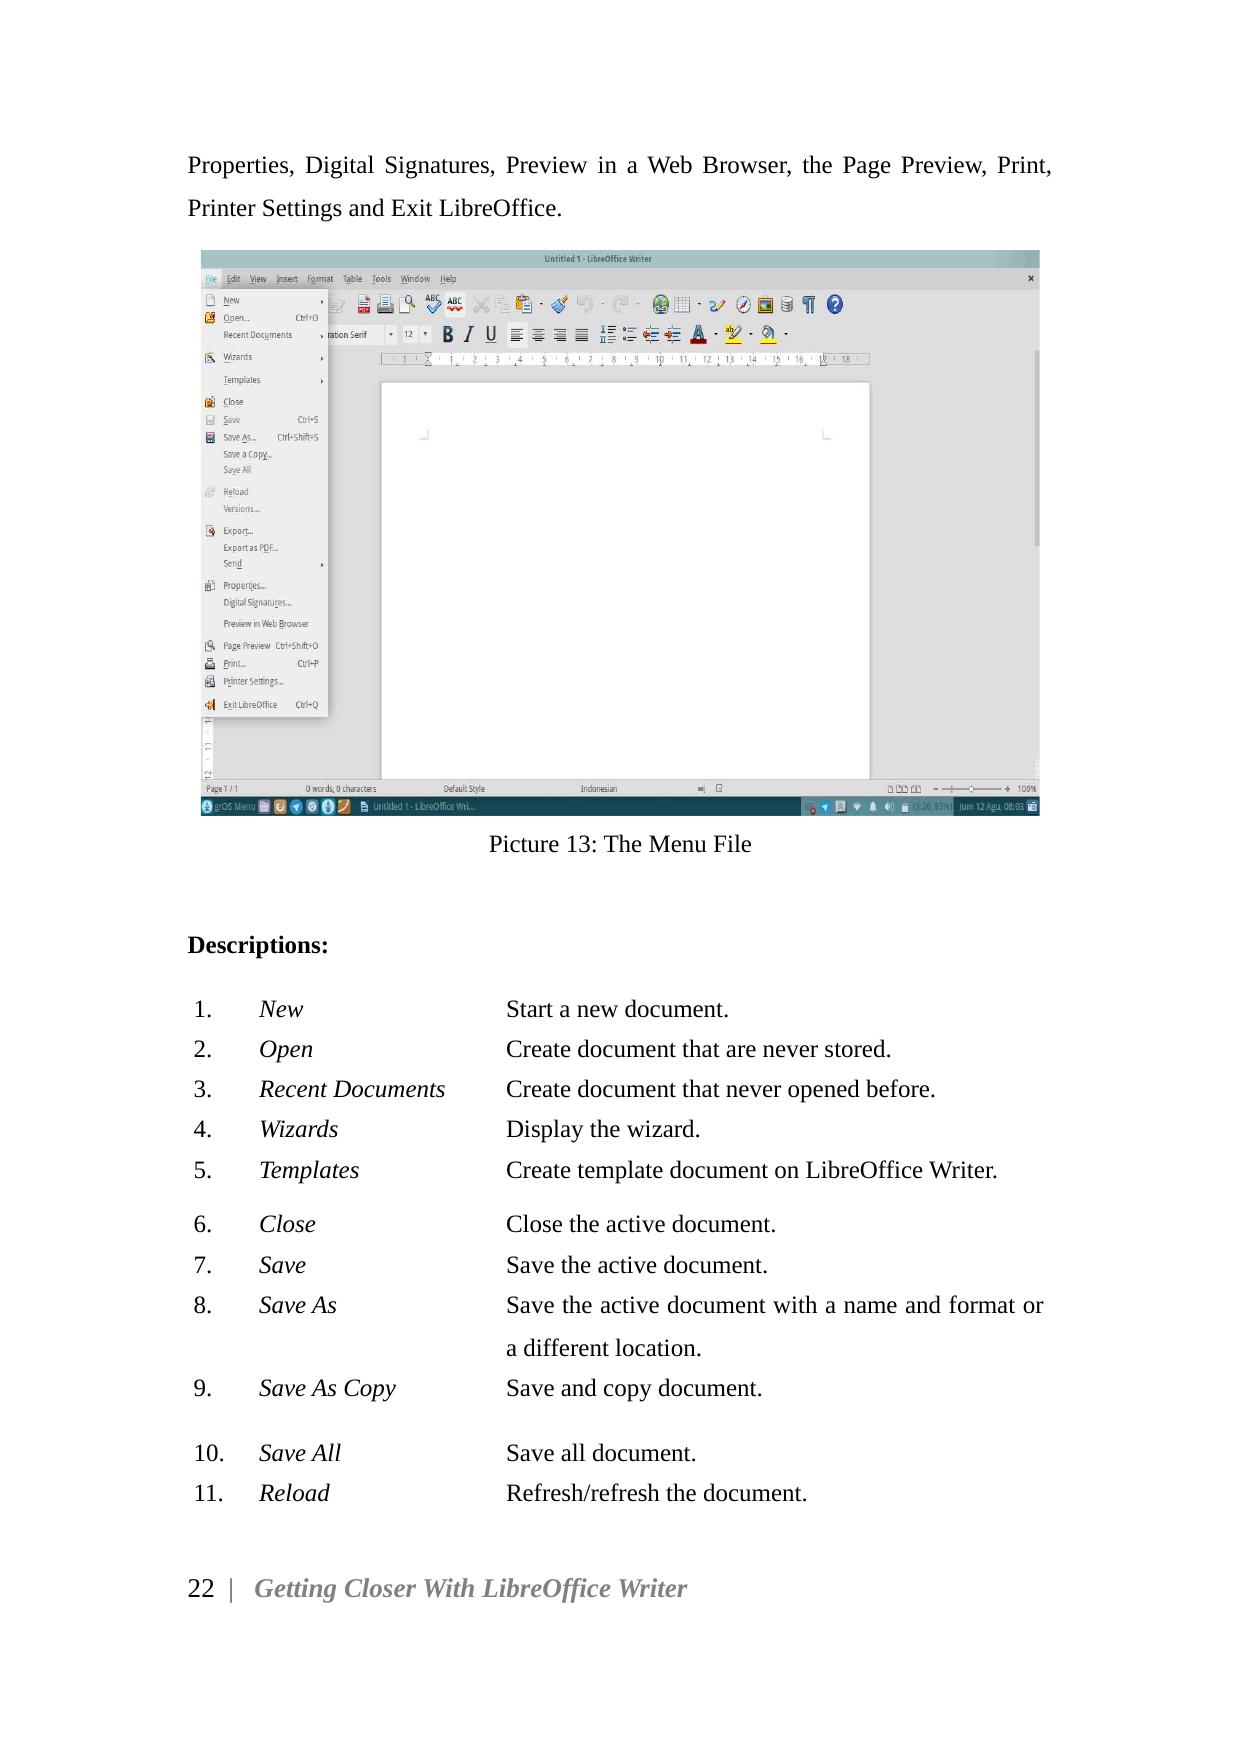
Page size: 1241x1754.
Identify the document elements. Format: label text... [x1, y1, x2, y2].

table_cell Recent Documents [253, 1069, 500, 1109]
table_cell 11. [188, 1472, 253, 1512]
table_cell 8. [188, 1284, 253, 1367]
table_cell Reload [253, 1472, 500, 1512]
table_cell Save As Copy [253, 1368, 500, 1432]
table_cell Templates [253, 1149, 500, 1204]
table_cell Create template document on LibreOffice Writer. [500, 1149, 1050, 1204]
table_cell 4. [188, 1109, 253, 1149]
table_header Start a new document. [500, 988, 1050, 1028]
table_cell Wizards [253, 1109, 500, 1149]
table_cell Create document that never opened before. [500, 1069, 1050, 1109]
text Picture 13: The Menu File [187, 251, 1053, 858]
table_cell Save the active document with a name and format or a different location. [500, 1284, 1050, 1367]
table_cell Close the active document. [500, 1204, 1050, 1244]
text Descriptions: [187, 930, 1053, 959]
table_cell Save As [253, 1284, 500, 1367]
table_cell 9. [188, 1368, 253, 1432]
table_cell Display the wizard. [500, 1109, 1050, 1149]
picture [200, 250, 1040, 816]
table_header New [253, 988, 500, 1028]
table_cell 5. [188, 1149, 253, 1204]
table_cell Create document that are never stored. [500, 1028, 1050, 1068]
table_header 1. [188, 988, 253, 1028]
table_cell Save the active document. [500, 1244, 1050, 1284]
table_cell 3. [188, 1069, 253, 1109]
table_cell Refresh/refresh the document. [500, 1472, 1050, 1512]
table_cell Save [253, 1244, 500, 1284]
text Properties, Digital Signatures, Preview in a Web Browser, the Page Preview, Print, Printer Settings and Exit LibreOffice. [187, 150, 1053, 222]
table_cell 6. [188, 1204, 253, 1244]
table_cell Open [253, 1028, 500, 1068]
table_cell 7. [188, 1244, 253, 1284]
table_cell 10. [188, 1432, 253, 1472]
table_cell Save all document. [500, 1432, 1050, 1472]
table_cell Close [253, 1204, 500, 1244]
table_cell Save and copy document. [500, 1368, 1050, 1432]
table_cell Save All [253, 1432, 500, 1472]
table_cell 2. [188, 1028, 253, 1068]
